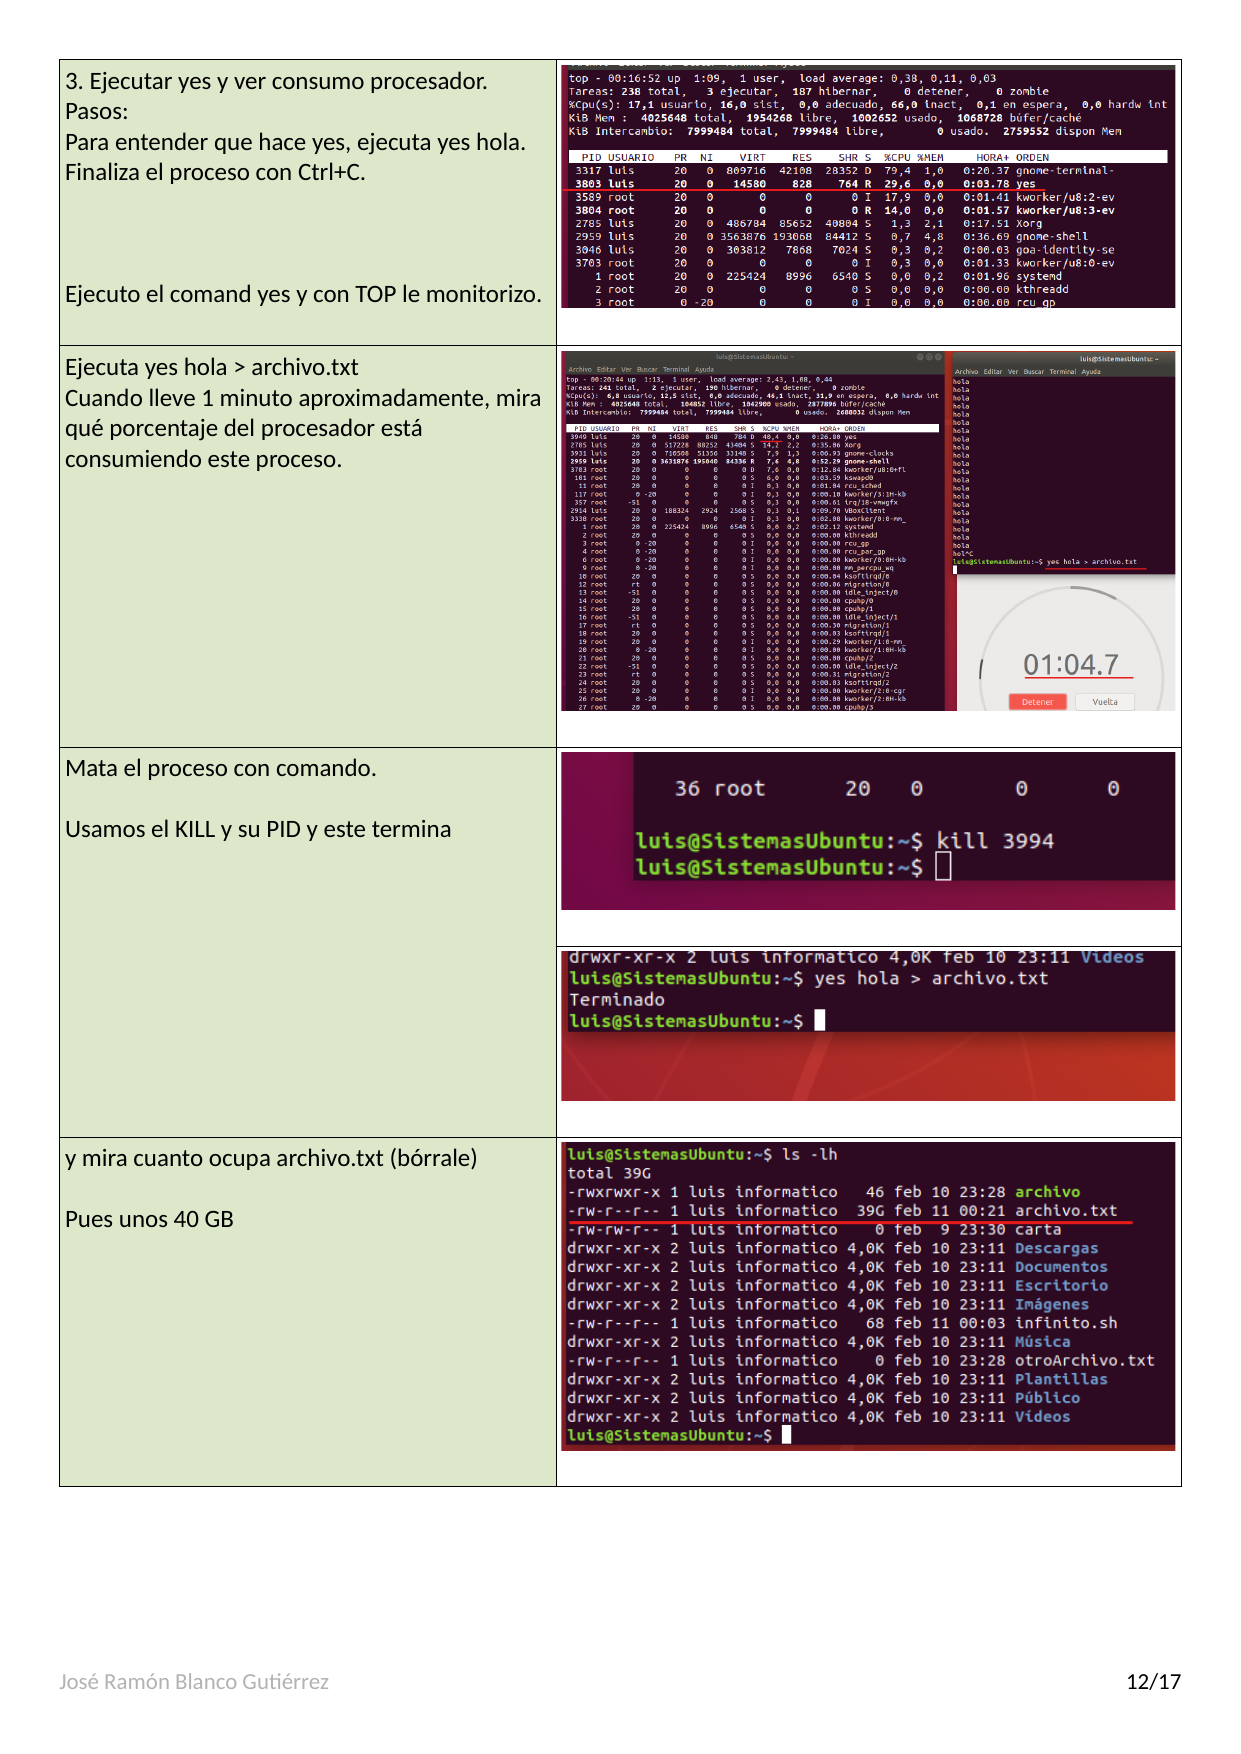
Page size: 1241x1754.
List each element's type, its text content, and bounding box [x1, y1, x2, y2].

table_cell [557, 1138, 1181, 1486]
picture [561, 951, 1176, 1101]
picture [561, 752, 1176, 910]
table_cell [557, 346, 1181, 747]
table_cell Mata el proceso con comando. Usamos el KILL y su PID y este termina [60, 748, 556, 1137]
picture [561, 1142, 1176, 1451]
table_cell Ejecuta yes hola > archivo.txt Cuando lleve 1 minuto aproximadamente, mira qué porcentaje del procesador está consumiendo este proceso. [60, 346, 556, 747]
table_cell 3. Ejecutar yes y ver consumo procesador. Pasos: Para entender que hace yes, ejecuta yes hola. Finaliza el proceso con Ctrl+C. Ejecuto el comand yes y con TOP le monitorizo. [60, 60, 556, 345]
table_cell [557, 60, 1181, 345]
picture [561, 65, 1176, 308]
picture [561, 351, 1176, 711]
table_cell y mira cuanto ocupa archivo.txt (bórrale) Pues unos 40 GB [60, 1138, 556, 1486]
table_cell [557, 748, 1181, 946]
table_cell [557, 947, 1181, 1137]
